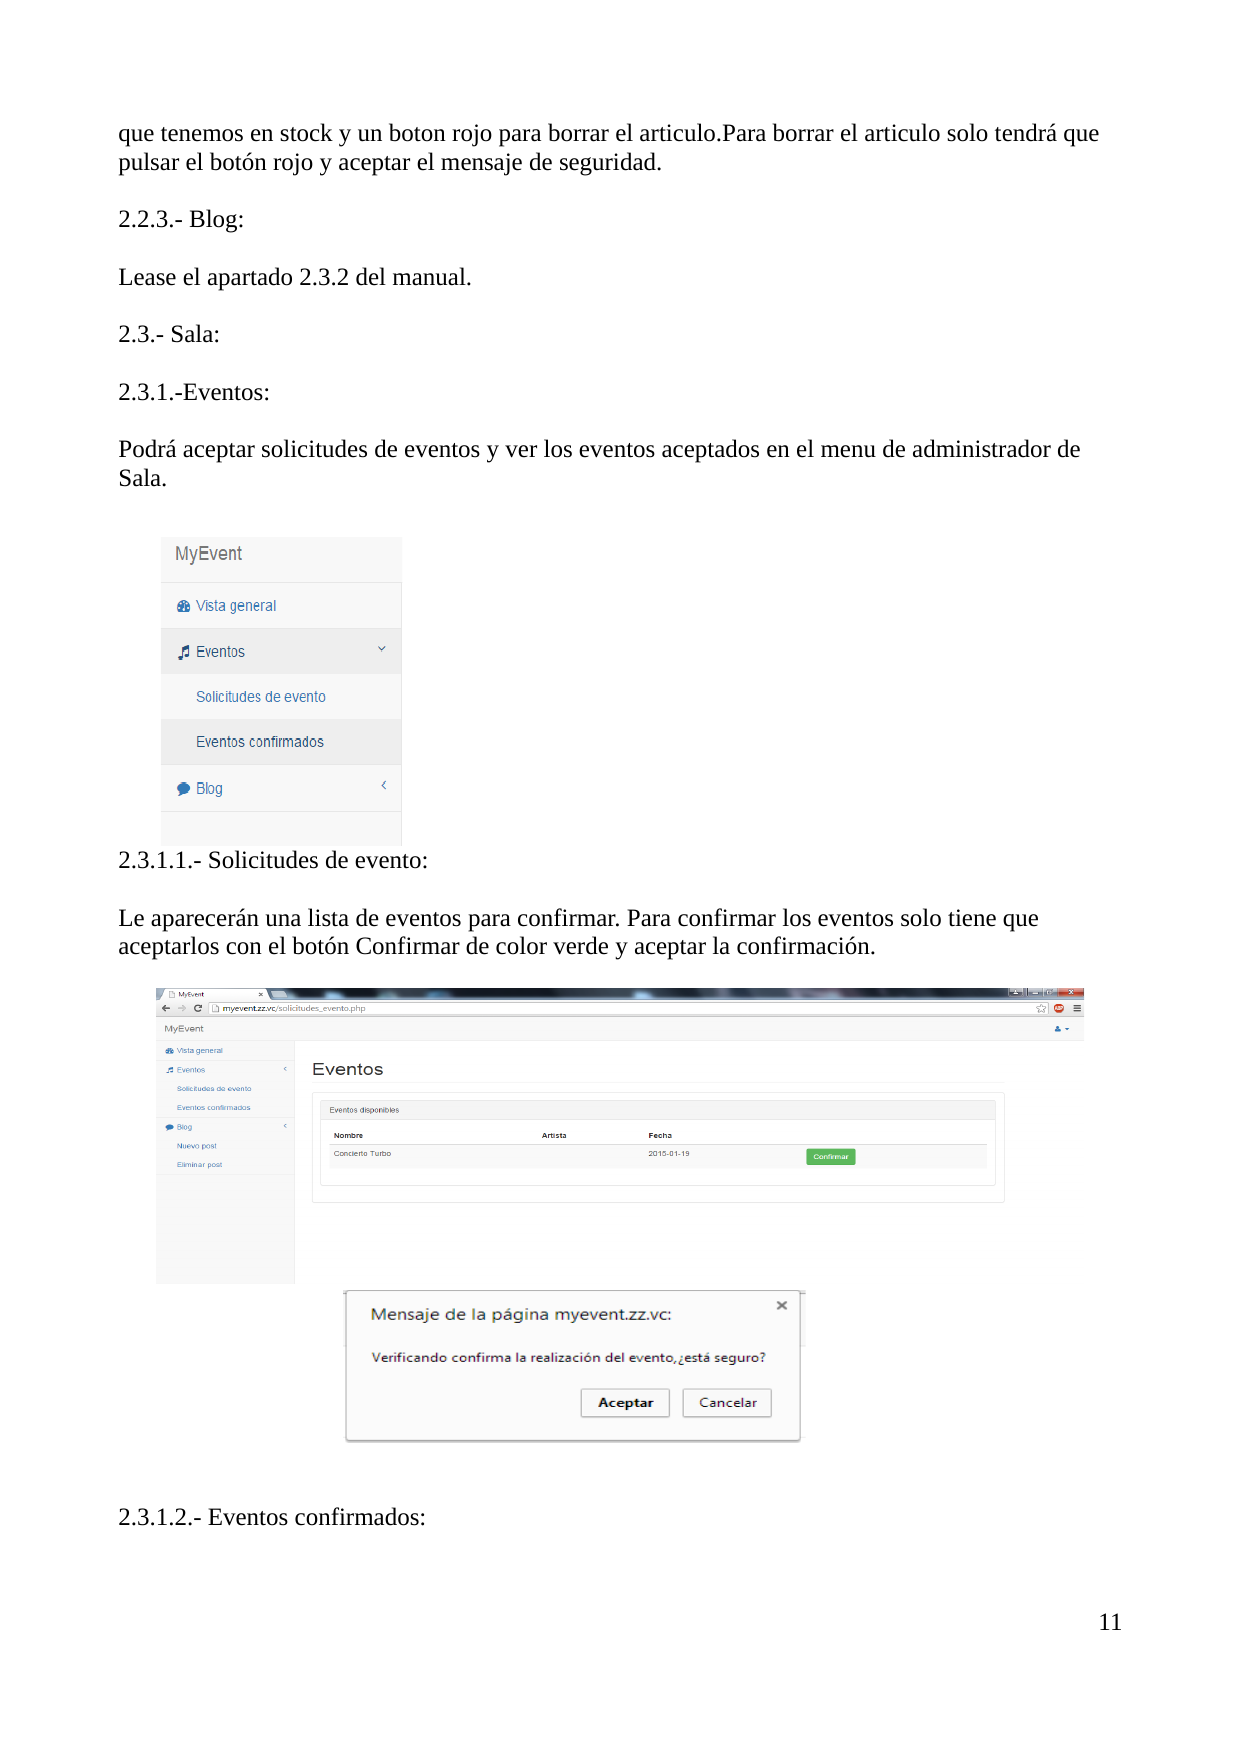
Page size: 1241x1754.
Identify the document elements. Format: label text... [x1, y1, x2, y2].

text 2.3.1.1.- Solicitudes de evento: [118, 521, 1122, 874]
picture [343, 1290, 806, 1445]
text Lease el apartado 2.3.2 del manual. [118, 262, 1122, 291]
text Le aparecerán una lista de eventos para confirmar. Para confirmar los eventos solo tiene que aceptarlos con el botón Confirmar de color verde y aceptar la confirmación. [118, 903, 1122, 960]
picture [156, 988, 1085, 1284]
text 2.2.3.- Blog: [118, 204, 1122, 233]
text 2.3.1.-Eventos: [118, 377, 1122, 406]
text Podrá aceptar solicitudes de eventos y ver los eventos aceptados en el menu de administrador de Sala. [118, 434, 1122, 492]
text 2.3.- Sala: [118, 319, 1122, 348]
picture [160, 537, 403, 846]
text 2.3.1.2.- Eventos confirmados: [118, 1502, 1122, 1531]
text que tenemos en stock y un boton rojo para borrar el articulo.Para borrar el articulo solo tendrá que pulsar el botón rojo y aceptar el mensaje de seguridad. [118, 118, 1122, 176]
